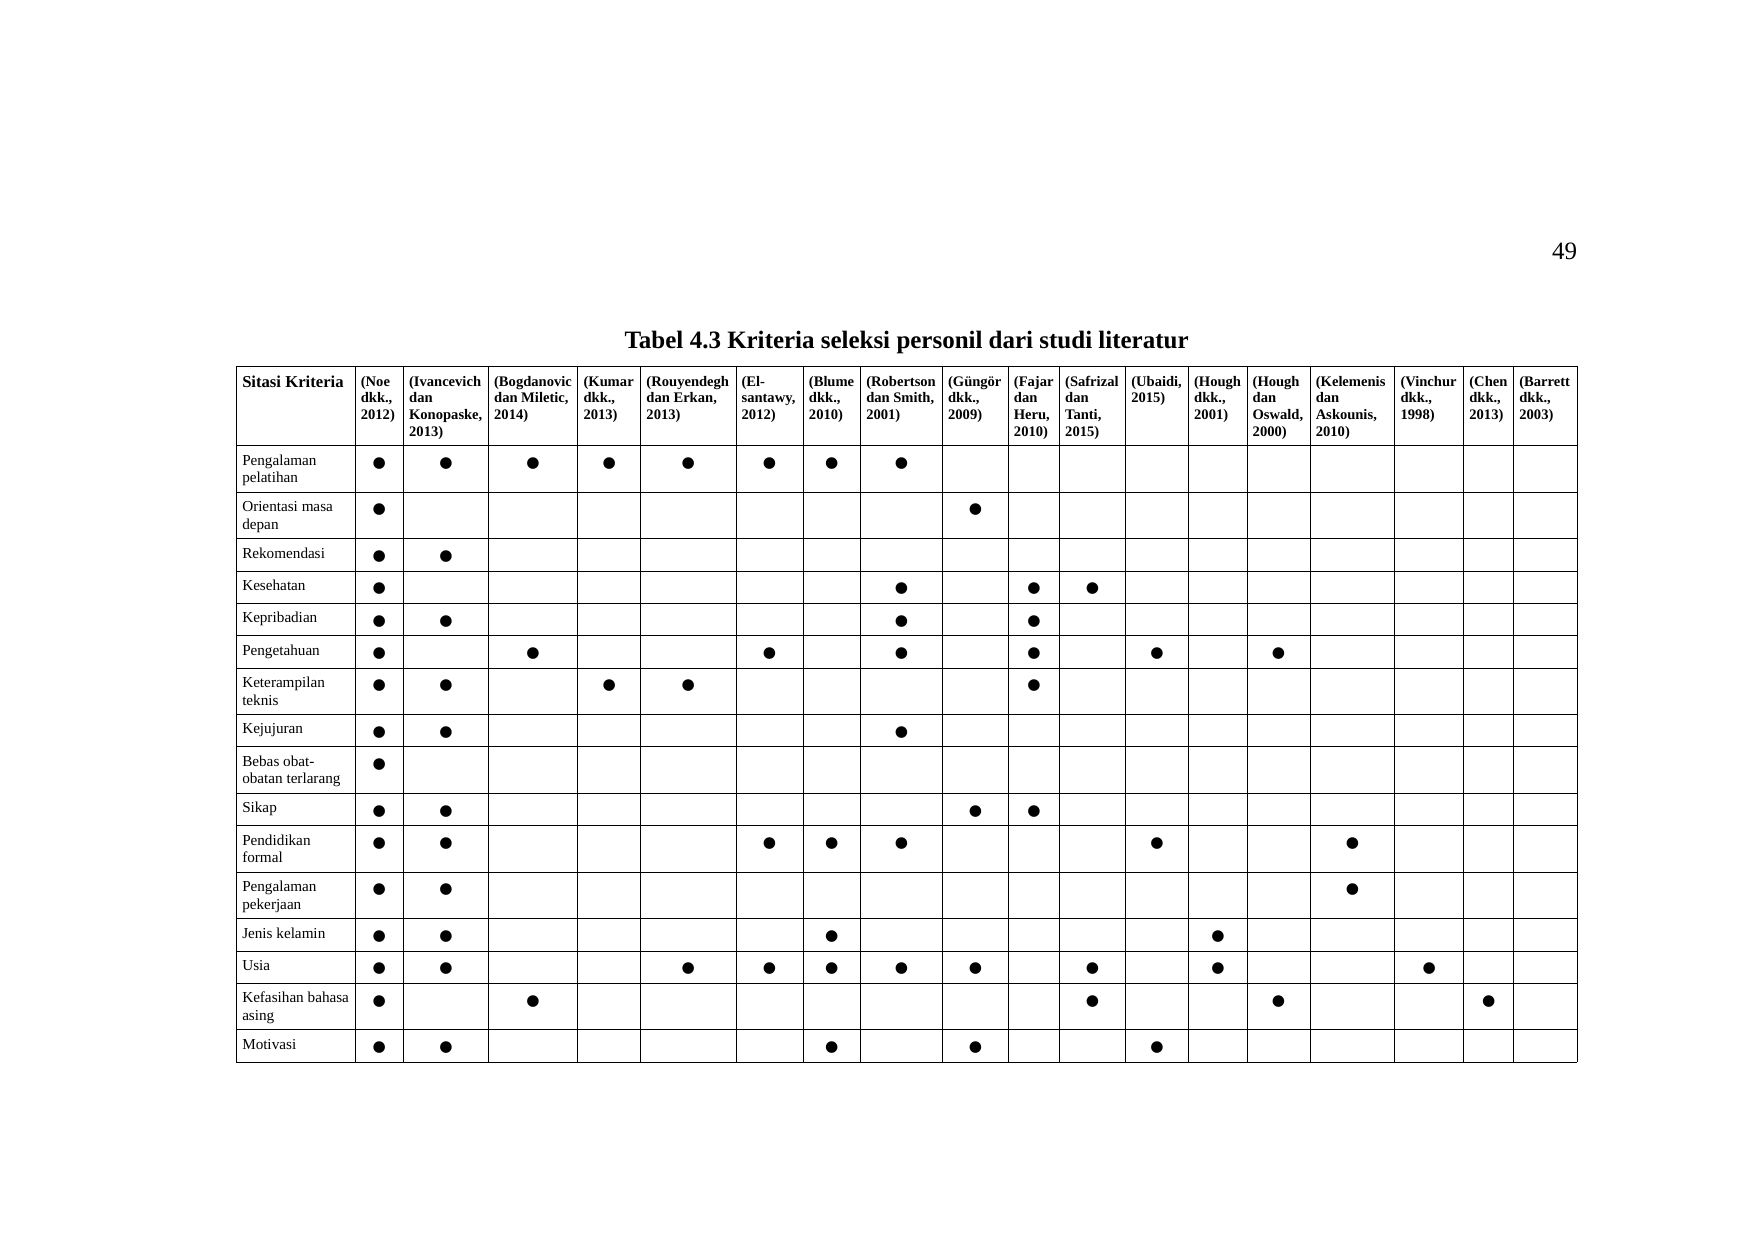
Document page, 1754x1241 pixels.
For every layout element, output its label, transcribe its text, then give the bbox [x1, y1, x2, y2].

table_cell [943, 539, 1008, 571]
table_cell Pengetahuan [237, 636, 355, 667]
table_cell [1189, 604, 1247, 635]
table_cell [578, 747, 640, 793]
table_cell [1395, 747, 1463, 793]
table_cell [578, 604, 640, 635]
table_cell [1514, 604, 1577, 635]
table_cell [861, 539, 942, 571]
table_cell [1311, 1030, 1394, 1062]
table_cell [578, 539, 640, 571]
table_cell ● [861, 572, 942, 603]
table_cell [1009, 747, 1059, 793]
table_cell ● [489, 984, 577, 1029]
table_cell [641, 984, 736, 1029]
table_cell [737, 747, 803, 793]
table_cell ● [356, 493, 403, 538]
table_cell Motivasi [237, 1030, 355, 1062]
table_cell [578, 1030, 640, 1062]
table_cell ● [1009, 604, 1059, 635]
table_cell [1248, 747, 1310, 793]
table_cell ● [356, 826, 403, 872]
table_cell ● [1311, 826, 1394, 872]
table_cell ● [1395, 952, 1463, 983]
table_cell [1395, 826, 1463, 872]
table_cell ● [804, 826, 860, 872]
table_cell [861, 669, 942, 714]
table_cell [1060, 747, 1125, 793]
table_cell ● [1060, 952, 1125, 983]
table_cell [1189, 572, 1247, 603]
table_cell ● [737, 826, 803, 872]
table_cell [1126, 984, 1188, 1029]
table_cell ● [489, 636, 577, 667]
table_cell ● [1009, 669, 1059, 714]
table_cell ● [356, 952, 403, 983]
table_cell [1009, 826, 1059, 872]
table_cell [737, 919, 803, 951]
table_cell ● [641, 952, 736, 983]
table_cell [1126, 873, 1188, 918]
table_header (Blume dkk., 2010) [804, 367, 860, 445]
table_cell [1464, 446, 1513, 492]
table_cell [489, 604, 577, 635]
table_cell [1395, 539, 1463, 571]
table_cell [1009, 984, 1059, 1029]
table_cell [737, 669, 803, 714]
table_cell ● [1464, 984, 1513, 1029]
table_header (Safrizal dan Tanti, 2015) [1060, 367, 1125, 445]
table_cell [1248, 669, 1310, 714]
table_cell Pendidikan formal [237, 826, 355, 872]
table_cell [1126, 952, 1188, 983]
table_header (Hough dkk., 2001) [1189, 367, 1247, 445]
table_cell [641, 539, 736, 571]
table_cell ● [356, 919, 403, 951]
table_cell [1514, 636, 1577, 667]
table_cell ● [804, 1030, 860, 1062]
table_cell [737, 539, 803, 571]
table_cell ● [578, 669, 640, 714]
table_cell Sikap [237, 794, 355, 825]
table_cell ● [356, 636, 403, 667]
table_cell ● [356, 446, 403, 492]
table_cell [737, 572, 803, 603]
table_cell ● [943, 493, 1008, 538]
table_cell ● [861, 636, 942, 667]
table_cell [1464, 636, 1513, 667]
table_cell [1395, 919, 1463, 951]
table_cell ● [943, 1030, 1008, 1062]
table_cell [489, 873, 577, 918]
table_cell [1060, 493, 1125, 538]
table_cell [1311, 919, 1394, 951]
table_cell [1514, 794, 1577, 825]
table_header (Hough dan Oswald, 2000) [1248, 367, 1310, 445]
table_cell ● [943, 794, 1008, 825]
table_cell [641, 572, 736, 603]
table_cell [641, 747, 736, 793]
table_cell [1395, 715, 1463, 746]
table_cell [1189, 826, 1247, 872]
table_cell ● [861, 952, 942, 983]
table_cell [1311, 572, 1394, 603]
table_cell [861, 984, 942, 1029]
table_cell [1060, 604, 1125, 635]
table_cell Kejujuran [237, 715, 355, 746]
table_cell [404, 572, 488, 603]
table_cell [804, 747, 860, 793]
table_cell [1060, 794, 1125, 825]
table_cell [1464, 539, 1513, 571]
table_cell ● [1311, 873, 1394, 918]
table_cell [943, 919, 1008, 951]
table_cell [489, 794, 577, 825]
table_cell ● [861, 715, 942, 746]
table_cell [1060, 826, 1125, 872]
table_cell [1464, 919, 1513, 951]
table_cell [1395, 1030, 1463, 1062]
table_cell [1311, 747, 1394, 793]
table_cell ● [641, 446, 736, 492]
table_cell ● [356, 604, 403, 635]
table_cell [578, 826, 640, 872]
table_cell [1514, 952, 1577, 983]
table_cell ● [861, 826, 942, 872]
table_cell [1009, 715, 1059, 746]
table_cell [1311, 715, 1394, 746]
table_cell ● [737, 636, 803, 667]
table_cell [578, 873, 640, 918]
table_cell [804, 493, 860, 538]
table_cell [1126, 539, 1188, 571]
table_cell [1060, 669, 1125, 714]
table_cell ● [1189, 919, 1247, 951]
table_cell [1311, 446, 1394, 492]
table_header (Rouyendegh dan Erkan, 2013) [641, 367, 736, 445]
table_cell [1514, 919, 1577, 951]
table_cell [489, 539, 577, 571]
table_cell [1248, 539, 1310, 571]
table_cell [1126, 715, 1188, 746]
table_cell ● [356, 984, 403, 1029]
table_cell [641, 715, 736, 746]
table_cell ● [404, 826, 488, 872]
table_header Sitasi Kriteria [237, 367, 355, 445]
table_cell [1189, 1030, 1247, 1062]
table_cell ● [578, 446, 640, 492]
table_header (Güngör dkk., 2009) [943, 367, 1008, 445]
table_cell [1464, 873, 1513, 918]
table_header (Kumar dkk., 2013) [578, 367, 640, 445]
table_cell [1464, 794, 1513, 825]
table_cell [1514, 493, 1577, 538]
table_cell ● [1248, 984, 1310, 1029]
table_cell Kepribadian [237, 604, 355, 635]
table_cell [404, 747, 488, 793]
table_cell [804, 715, 860, 746]
table_cell Rekomendasi [237, 539, 355, 571]
table_cell ● [737, 952, 803, 983]
table_cell [489, 715, 577, 746]
table_cell [1395, 572, 1463, 603]
table_cell [1189, 493, 1247, 538]
table_cell [1514, 669, 1577, 714]
table_cell [861, 493, 942, 538]
table_cell [1060, 539, 1125, 571]
table_cell [1514, 747, 1577, 793]
table_cell ● [804, 952, 860, 983]
table_cell [578, 794, 640, 825]
table_cell [1189, 873, 1247, 918]
table_cell [1009, 952, 1059, 983]
table_cell [489, 919, 577, 951]
table_cell [804, 794, 860, 825]
table_cell [1126, 747, 1188, 793]
table_cell [489, 572, 577, 603]
table_cell [1514, 572, 1577, 603]
table_cell [641, 873, 736, 918]
table_header (Noe dkk., 2012) [356, 367, 403, 445]
table_cell ● [404, 794, 488, 825]
table_cell ● [804, 446, 860, 492]
table_cell [1464, 1030, 1513, 1062]
table_cell ● [737, 446, 803, 492]
table_cell [1395, 493, 1463, 538]
table_cell [1189, 446, 1247, 492]
table_cell [861, 747, 942, 793]
table_cell [1464, 715, 1513, 746]
table_cell [1189, 984, 1247, 1029]
table_cell [1009, 919, 1059, 951]
table_cell ● [404, 919, 488, 951]
table_cell [1126, 669, 1188, 714]
table_cell [1189, 794, 1247, 825]
table_cell [1009, 1030, 1059, 1062]
table_header (Ubaidi, 2015) [1126, 367, 1188, 445]
table_cell ● [804, 919, 860, 951]
table_cell [1464, 669, 1513, 714]
table_cell ● [943, 952, 1008, 983]
table_cell [1009, 539, 1059, 571]
table_cell Bebas obat-obatan terlarang [237, 747, 355, 793]
table_cell [1311, 952, 1394, 983]
table_cell Jenis kelamin [237, 919, 355, 951]
table_cell [489, 669, 577, 714]
table_cell [861, 794, 942, 825]
table_cell ● [404, 669, 488, 714]
table_cell [1189, 636, 1247, 667]
table_cell [578, 984, 640, 1029]
table_cell [943, 636, 1008, 667]
table_cell [1248, 873, 1310, 918]
table_cell ● [356, 715, 403, 746]
table_cell ● [1248, 636, 1310, 667]
table_cell ● [1009, 572, 1059, 603]
table_cell [1248, 1030, 1310, 1062]
table_header (Fajar dan Heru, 2010) [1009, 367, 1059, 445]
table_header (Bogdanovic dan Miletic, 2014) [489, 367, 577, 445]
table_cell ● [1126, 1030, 1188, 1062]
table_cell [1395, 984, 1463, 1029]
table_cell [1248, 572, 1310, 603]
table_cell ● [356, 572, 403, 603]
table_cell [489, 747, 577, 793]
table_cell [1248, 446, 1310, 492]
table_cell [1311, 539, 1394, 571]
table_cell [1060, 873, 1125, 918]
table_cell [804, 604, 860, 635]
table_cell [737, 794, 803, 825]
table_cell [1009, 446, 1059, 492]
table_cell [943, 747, 1008, 793]
table_cell [1248, 826, 1310, 872]
table_cell [1464, 952, 1513, 983]
table_cell [1311, 794, 1394, 825]
table_cell [1060, 446, 1125, 492]
table_cell [641, 1030, 736, 1062]
table_cell [1514, 539, 1577, 571]
table_cell Kesehatan [237, 572, 355, 603]
table_cell [1514, 715, 1577, 746]
table_cell ● [404, 446, 488, 492]
table_cell Usia [237, 952, 355, 983]
table_cell [1126, 493, 1188, 538]
table_cell ● [1126, 636, 1188, 667]
table_cell ● [356, 669, 403, 714]
table_cell [804, 984, 860, 1029]
table_cell [737, 715, 803, 746]
table_cell [1126, 446, 1188, 492]
table_cell [1126, 794, 1188, 825]
table_cell Orientasi masa depan [237, 493, 355, 538]
table_cell [404, 984, 488, 1029]
table_cell [804, 539, 860, 571]
table_cell [578, 493, 640, 538]
table_cell [943, 826, 1008, 872]
table_cell [489, 952, 577, 983]
table_cell [943, 715, 1008, 746]
table_cell ● [1009, 636, 1059, 667]
table_cell [1060, 919, 1125, 951]
table_header (Ivancevich dan Konopaske, 2013) [404, 367, 488, 445]
table_cell ● [1189, 952, 1247, 983]
table_cell [1248, 919, 1310, 951]
table_cell [1395, 794, 1463, 825]
table_cell ● [861, 446, 942, 492]
table_cell [1060, 715, 1125, 746]
table_cell Keterampilan teknis [237, 669, 355, 714]
table_cell [578, 952, 640, 983]
table_cell ● [404, 539, 488, 571]
table_cell ● [356, 747, 403, 793]
table_cell Pengalaman pelatihan [237, 446, 355, 492]
table_cell ● [404, 952, 488, 983]
text Tabel 4.3 Kriteria seleksi personil dari studi literatur [236, 325, 1577, 354]
table_cell [1395, 873, 1463, 918]
table_cell [1514, 826, 1577, 872]
table_cell ● [356, 873, 403, 918]
table_cell [404, 636, 488, 667]
table_cell [1060, 1030, 1125, 1062]
table_cell [578, 919, 640, 951]
table_cell ● [356, 1030, 403, 1062]
table_cell [1395, 446, 1463, 492]
table_cell [861, 1030, 942, 1062]
table_cell [641, 919, 736, 951]
table_cell [1311, 669, 1394, 714]
table_cell [489, 826, 577, 872]
table_cell [1189, 539, 1247, 571]
table_cell Pengalaman pekerjaan [237, 873, 355, 918]
table_cell [1311, 984, 1394, 1029]
table_cell [737, 604, 803, 635]
table_cell [1395, 636, 1463, 667]
table_cell [1009, 873, 1059, 918]
table_cell [1464, 493, 1513, 538]
table_cell [943, 984, 1008, 1029]
table_cell [1464, 826, 1513, 872]
table_cell [1248, 952, 1310, 983]
table_cell [737, 984, 803, 1029]
table_header (El-santawy, 2012) [737, 367, 803, 445]
table_cell ● [404, 1030, 488, 1062]
table_cell [1464, 572, 1513, 603]
table_cell [1060, 636, 1125, 667]
table_cell [1311, 493, 1394, 538]
table_cell ● [489, 446, 577, 492]
table_cell [578, 636, 640, 667]
table_header (Barrett dkk., 2003) [1514, 367, 1577, 445]
table_cell ● [1060, 984, 1125, 1029]
table_cell [804, 572, 860, 603]
table_cell [1311, 636, 1394, 667]
table_cell [641, 604, 736, 635]
table_cell [641, 826, 736, 872]
table_cell [943, 572, 1008, 603]
table_cell [943, 873, 1008, 918]
table_cell [489, 1030, 577, 1062]
table_cell [1248, 604, 1310, 635]
table_cell ● [404, 873, 488, 918]
table_cell [1248, 493, 1310, 538]
table_header (Chen dkk., 2013) [1464, 367, 1513, 445]
table_cell [737, 1030, 803, 1062]
table_cell [1514, 1030, 1577, 1062]
table_cell [489, 493, 577, 538]
table_cell [861, 919, 942, 951]
table_cell [1514, 984, 1577, 1029]
table_cell [1395, 604, 1463, 635]
table_cell [1189, 669, 1247, 714]
table_cell [1189, 747, 1247, 793]
table_cell [943, 604, 1008, 635]
table_header (Vinchur dkk., 1998) [1395, 367, 1463, 445]
table_cell ● [1126, 826, 1188, 872]
table_cell [1126, 604, 1188, 635]
table_cell [1311, 604, 1394, 635]
table_cell [578, 715, 640, 746]
table_cell [804, 636, 860, 667]
table_cell [1514, 446, 1577, 492]
table_cell [578, 572, 640, 603]
table_cell [1126, 919, 1188, 951]
table_cell [737, 493, 803, 538]
table_cell [1464, 747, 1513, 793]
table_cell ● [641, 669, 736, 714]
table_cell [641, 794, 736, 825]
table_cell ● [404, 715, 488, 746]
table_cell [737, 873, 803, 918]
table_cell [1248, 794, 1310, 825]
table_cell Kefasihan bahasa asing [237, 984, 355, 1029]
table_cell [1126, 572, 1188, 603]
table_cell [404, 493, 488, 538]
table_cell [641, 493, 736, 538]
table_cell [1189, 715, 1247, 746]
table_cell [641, 636, 736, 667]
table_cell ● [1009, 794, 1059, 825]
table_cell [943, 446, 1008, 492]
table_cell [1514, 873, 1577, 918]
table_cell [804, 669, 860, 714]
table_cell [1395, 669, 1463, 714]
table_cell [804, 873, 860, 918]
table_header (Robertson dan Smith, 2001) [861, 367, 942, 445]
table_cell [1248, 715, 1310, 746]
table_cell ● [1060, 572, 1125, 603]
table_cell ● [356, 794, 403, 825]
table_header (Kelemenis dan Askounis, 2010) [1311, 367, 1394, 445]
table_cell [861, 873, 942, 918]
table_cell ● [861, 604, 942, 635]
table_cell [943, 669, 1008, 714]
table_cell [1009, 493, 1059, 538]
table_cell ● [404, 604, 488, 635]
table_cell ● [356, 539, 403, 571]
table_cell [1464, 604, 1513, 635]
